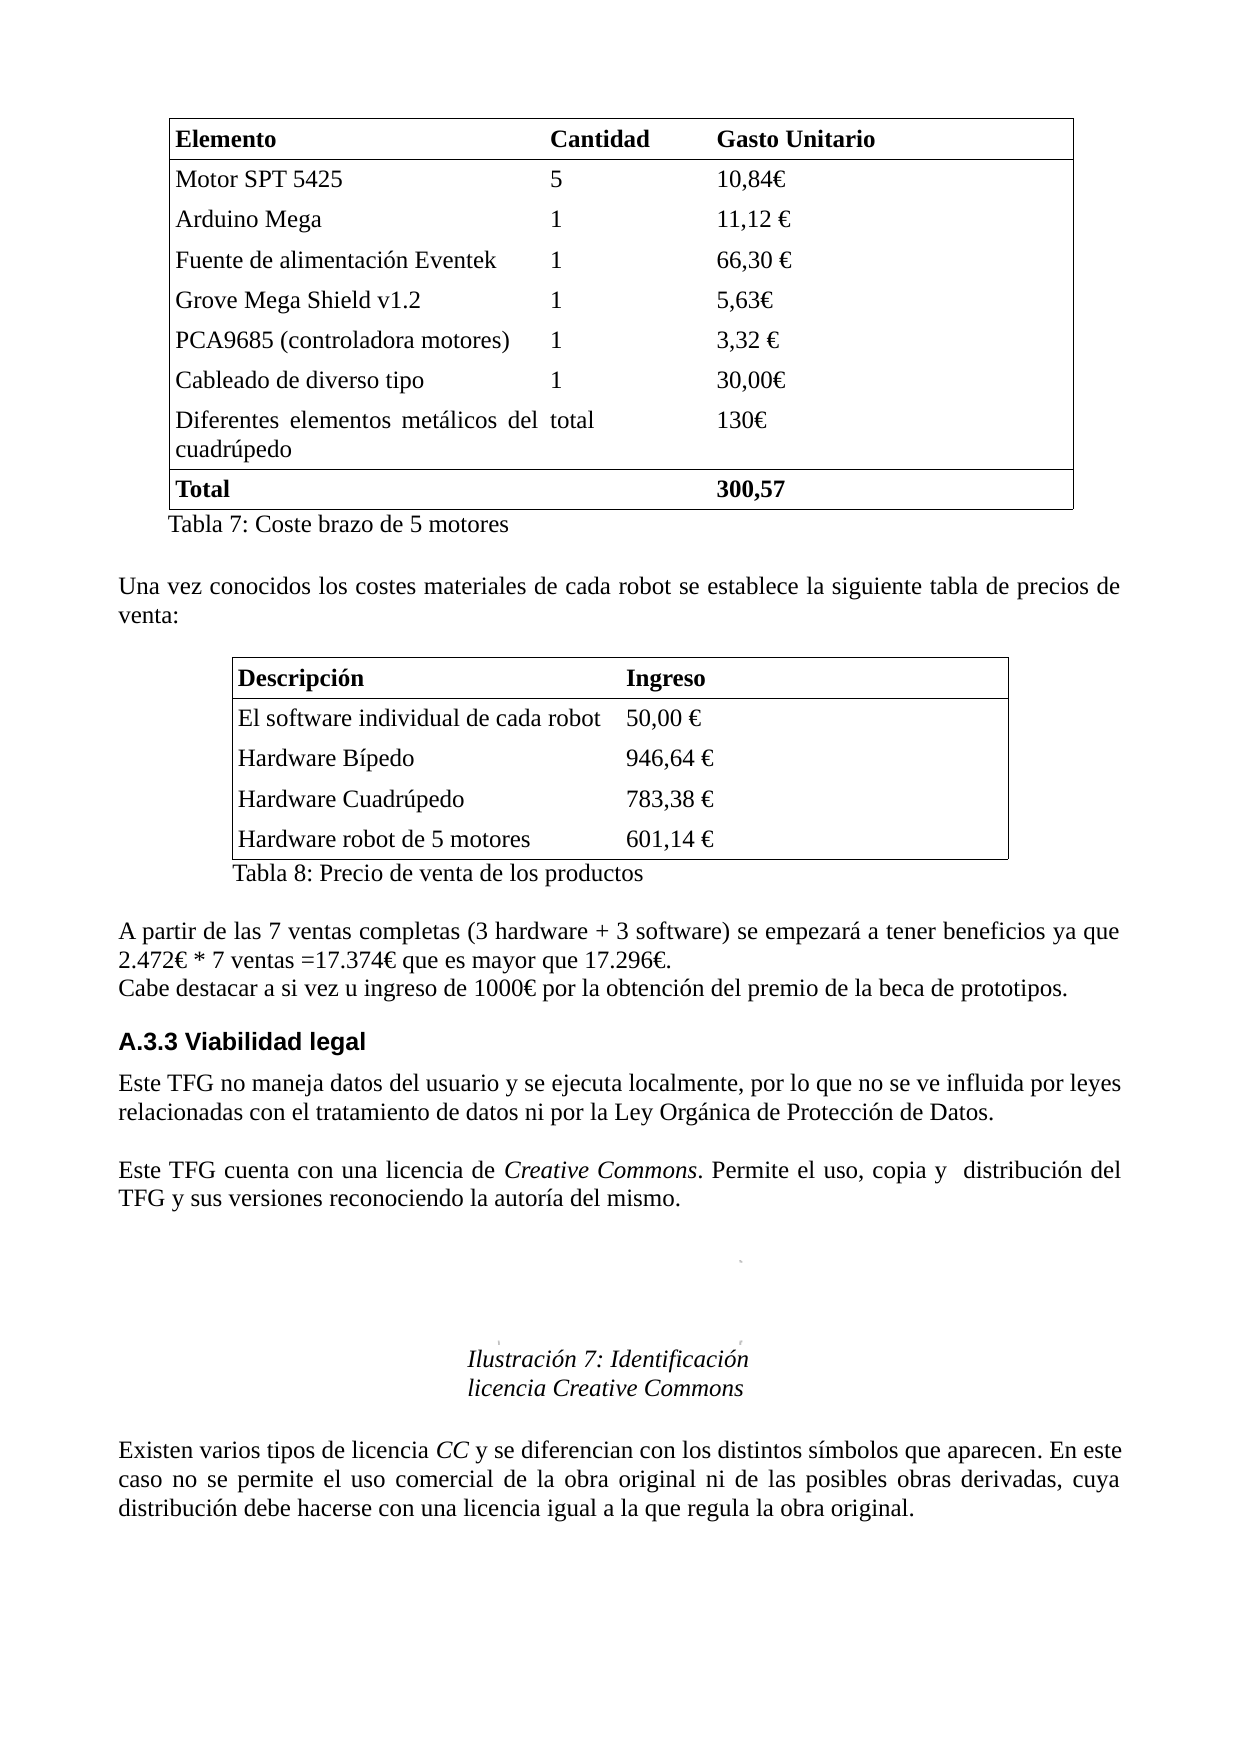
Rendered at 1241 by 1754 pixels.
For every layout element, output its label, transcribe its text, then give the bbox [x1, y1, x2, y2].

text Una vez conocidos los costes materiales de cada robot se establece la siguiente tabla de precios de venta: [118, 571, 1122, 628]
table_cell 66,30 € [711, 239, 1073, 279]
table_cell 1 [544, 199, 711, 239]
subtitle A.3.3 Viabilidad legal [118, 1027, 1122, 1056]
table_cell 10,84€ [711, 160, 1073, 199]
table_cell Hardware Cuadrúpedo [233, 778, 620, 818]
table_cell 5,63€ [711, 279, 1073, 319]
table_cell 946,64 € [620, 738, 1008, 778]
table_header Descripción [233, 658, 620, 697]
table_cell 5 [544, 160, 711, 199]
table_cell 130€ [711, 400, 1073, 469]
table_cell 11,12 € [711, 199, 1073, 239]
table_header Gasto Unitario [711, 119, 1073, 158]
table_cell Arduino Mega [170, 199, 544, 239]
table_cell 1 [544, 360, 711, 400]
text Tabla 7: Coste brazo de 5 motores [168, 509, 1073, 538]
table_cell Hardware Bípedo [233, 738, 620, 778]
table_cell total [544, 400, 711, 469]
table_cell El software individual de cada robot [233, 699, 620, 738]
table_cell Total [170, 470, 544, 509]
text A partir de las 7 ventas completas (3 hardware + 3 software) se empezará a tener beneficios ya que 2.472€ * 7 ventas =17.374€ que es mayor que 17.296€. [118, 916, 1122, 973]
table_cell 601,14 € [620, 818, 1008, 858]
text Este TFG cuenta con una licencia de Creative Commons. Permite el uso, copia y distribución del TFG y sus versiones reconociendo la autoría del mismo. [118, 1155, 1122, 1212]
table_cell 1 [544, 239, 711, 279]
text Este TFG no maneja datos del usuario y se ejecuta localmente, por lo que no se ve influida por leyes relacionadas con el tratamiento de datos ni por la Ley Orgánica de Protección de Datos. [118, 1068, 1122, 1126]
table_cell Fuente de alimentación Eventek [170, 239, 544, 279]
table_cell 783,38 € [620, 778, 1008, 818]
table_cell 300,57 [711, 470, 1073, 509]
table_cell Cableado de diverso tipo [170, 360, 544, 400]
table_cell [544, 470, 711, 509]
text Existen varios tipos de licencia CC y se diferencian con los distintos símbolos que aparecen. En este caso no se permite el uso comercial de la obra original ni de las posibles obras derivadas, cuya distribución debe hacerse con una licencia igual a la que regula la obra original. [118, 1436, 1122, 1522]
table_cell PCA9685 (controladora motores) [170, 319, 544, 359]
table_cell Hardware robot de 5 motores [233, 818, 620, 858]
text Tabla 8: Precio de venta de los productos [232, 860, 1008, 887]
table_header Elemento [170, 119, 544, 158]
table_header Ingreso [620, 658, 1008, 697]
table_cell 30,00€ [711, 360, 1073, 400]
table_cell 1 [544, 319, 711, 359]
table_header Cantidad [544, 119, 711, 158]
table_cell 1 [544, 279, 711, 319]
text Cabe destacar a si vez u ingreso de 1000€ por la obtención del premio de la beca de prototipos. [118, 973, 1122, 1002]
text Ilustración 7: Identificación licencia Creative Commons [467, 1273, 773, 1402]
table_cell Diferentes elementos metálicos del cuadrúpedo [170, 400, 544, 469]
table_cell 50,00 € [620, 699, 1008, 738]
table_cell Motor SPT 5425 [170, 160, 544, 199]
table_cell Grove Mega Shield v1.2 [170, 279, 544, 319]
table_cell 3,32 € [711, 319, 1073, 359]
